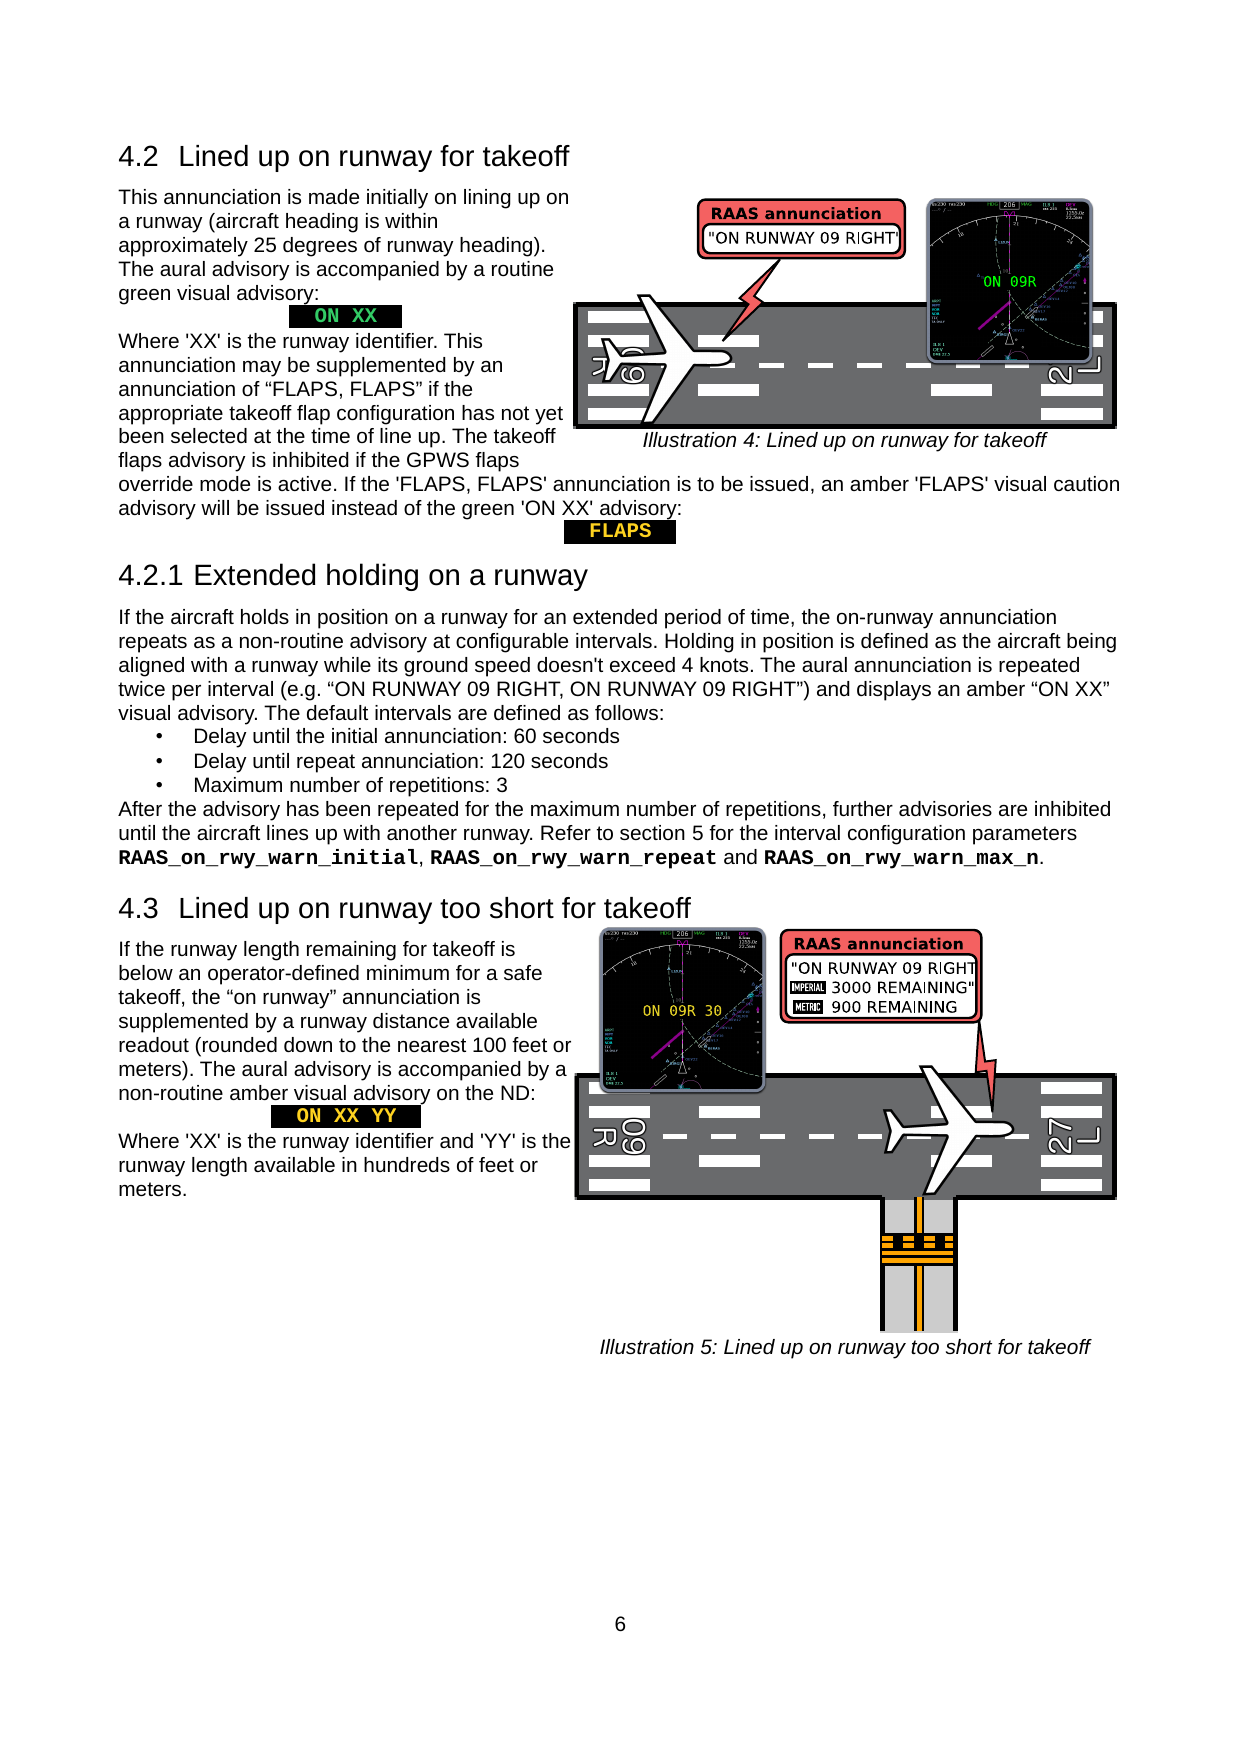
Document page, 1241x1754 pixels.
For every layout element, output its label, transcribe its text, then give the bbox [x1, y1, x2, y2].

text After the advisory has been repeated for the maximum number of repetitions, further advisories are inhibited until the aircraft lines up with another runway. Refer to section 5 for the interval configuration parameters RAAS_on_rwy_warn_initial, RAAS_on_rwy_warn_repeat and RAAS_on_rwy_warn_max_n. [118, 797, 1122, 870]
text [573, 452, 1117, 460]
text FLAPS [118, 520, 1122, 544]
subtitle Extended holding on a runway [118, 558, 1122, 592]
text Where 'XX' is the runway identifier. This annunciation may be supplemented by an annunciation of “FLAPS, FLAPS” if the appropriate takeoff flap configuration has not yet been selected at the time of line up. The takeoff flaps advisory is inhibited if the GPWS flaps override mode is active. If the 'FLAPS, FLAPS' annunciation is to be issued, an amber 'FLAPS' visual caution advisory will be issued instead of the green 'ON XX' advisory: [118, 328, 1122, 520]
list Delay until repeat annunciation: 120 seconds [156, 748, 1122, 772]
text If the runway length remaining for takeoff is below an operator-defined minimum for a safe takeoff, the “on runway” annunciation is supplemented by a runway distance available readout (rounded down to the nearest 100 feet or meters). The aural advisory is accompanied by a non-routine amber visual advisory on the ND: [118, 937, 574, 1105]
text ON XX [118, 305, 573, 328]
text Illustration 5: Lined up on runway too short for takeoff [574, 1336, 1117, 1359]
subtitle Lined up on runway too short for takeoff [118, 891, 1122, 925]
list Delay until the initial annunciation: 60 seconds [156, 724, 1122, 748]
text Illustration 4: Lined up on runway for takeoff [573, 429, 1117, 452]
text This annunciation is made initially on lining up on a runway (aircraft heading is within approximately 25 degrees of runway heading). The aural advisory is accompanied by a routine green visual advisory: [118, 185, 1122, 305]
text ON XX YY [118, 1105, 574, 1128]
text Where 'XX' is the runway identifier and 'YY' is the runway length available in hundreds of feet or meters. [118, 1128, 574, 1200]
text If the aircraft holds in position on a runway for an extended period of time, the on-runway annunciation repeats as a non-routine advisory at configurable intervals. Holding in position is defined as the aircraft being aligned with a runway while its ground speed doesn't exceed 4 knots. The aural annunciation is repeated twice per interval (e.g. “ON RUNWAY 09 RIGHT, ON RUNWAY 09 RIGHT”) and displays an amber “ON XX” visual advisory. The default intervals are defined as follows: [118, 604, 1122, 724]
subtitle Lined up on runway for takeoff [118, 139, 1122, 172]
list Maximum number of repetitions: 3 [156, 772, 1122, 797]
